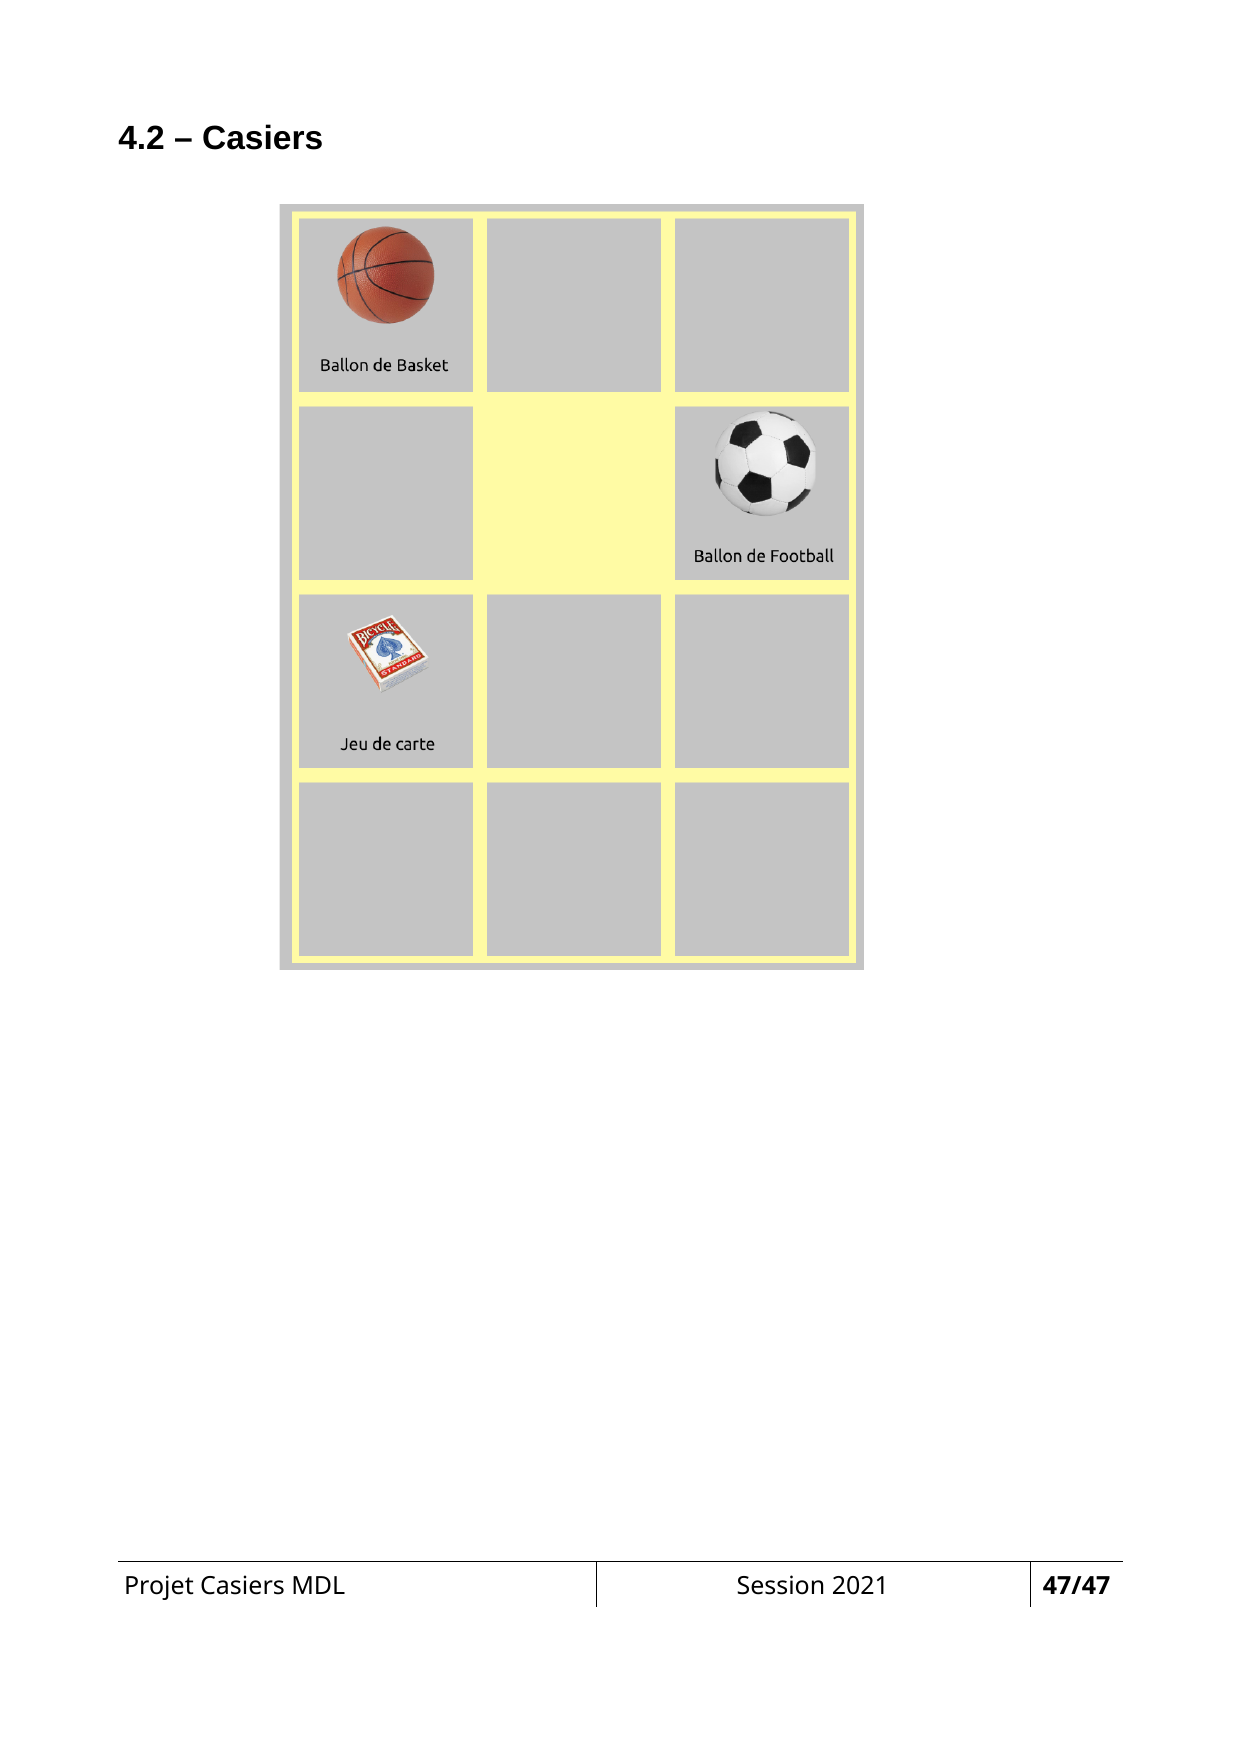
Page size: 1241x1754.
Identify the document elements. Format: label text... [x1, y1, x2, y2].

subtitle 4.2 – Casiers [118, 118, 1122, 157]
picture [411, 204, 728, 970]
